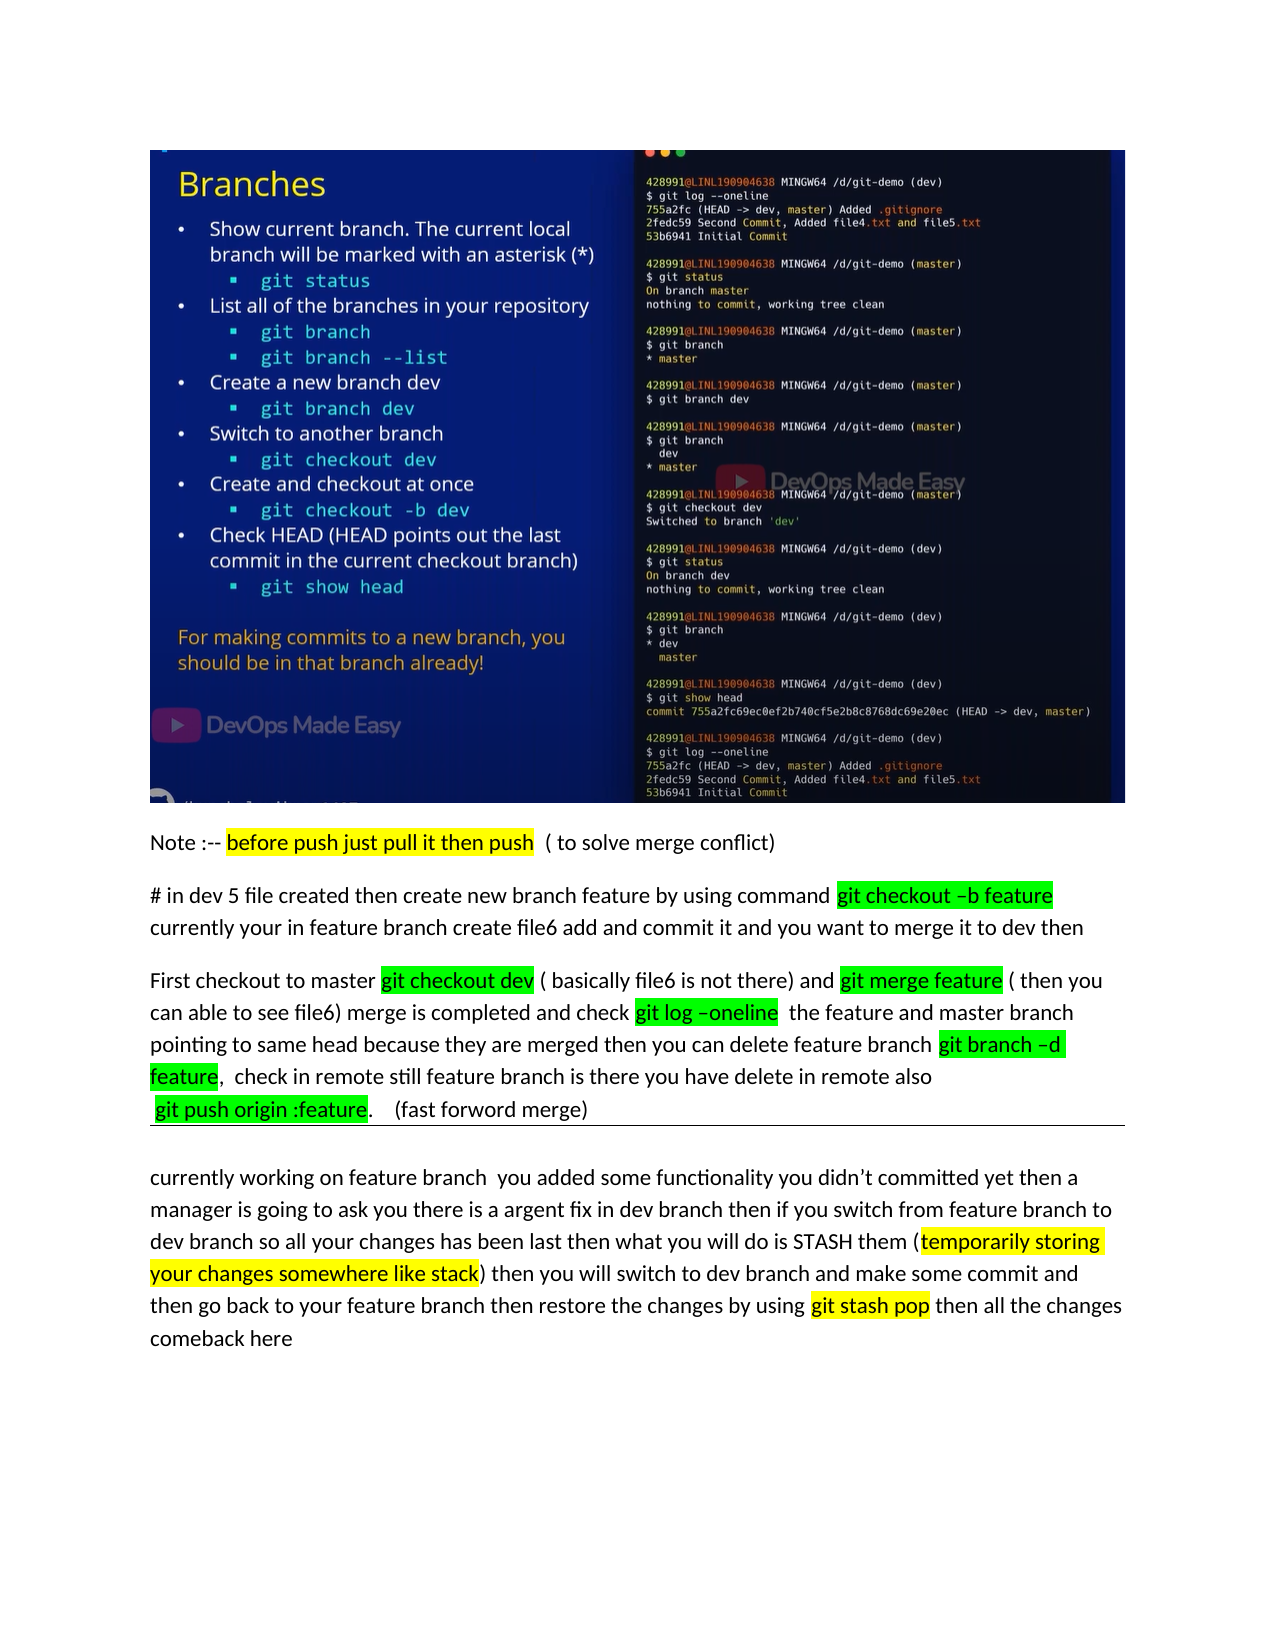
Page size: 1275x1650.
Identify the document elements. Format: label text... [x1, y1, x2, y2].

text # in dev 5 file created then create new branch feature by using command git checkout –b feature currently your in feature branch create file6 add and commit it and you want to merge it to dev then [150, 881, 1125, 941]
text First checkout to master git checkout dev ( basically file6 is not there) and git merge feature ( then you can able to see file6) merge is completed and check git log –oneline the feature and master branch pointing to same head because they are merged then you can delete feature branch git branch –d feature, check in remote still feature branch is there you have delete in remote also [150, 966, 1125, 1091]
text Note :-- before push just pull it then push ( to solve merge conflict) [150, 828, 1125, 856]
text currently working on feature branch you added some functionality you didn’t committed yet then a manager is going to ask you there is a argent fix in dev branch then if you switch from feature branch to dev branch so all your changes has been last then what you will do is STASH them (temporarily storing your changes somewhere like stack) then you will switch to dev branch and make some commit and then go back to your feature branch then restore the changes by using git stash pop then all the changes comeback here [150, 1163, 1125, 1352]
text git push origin :feature. (fast forword merge) [150, 1095, 1125, 1125]
